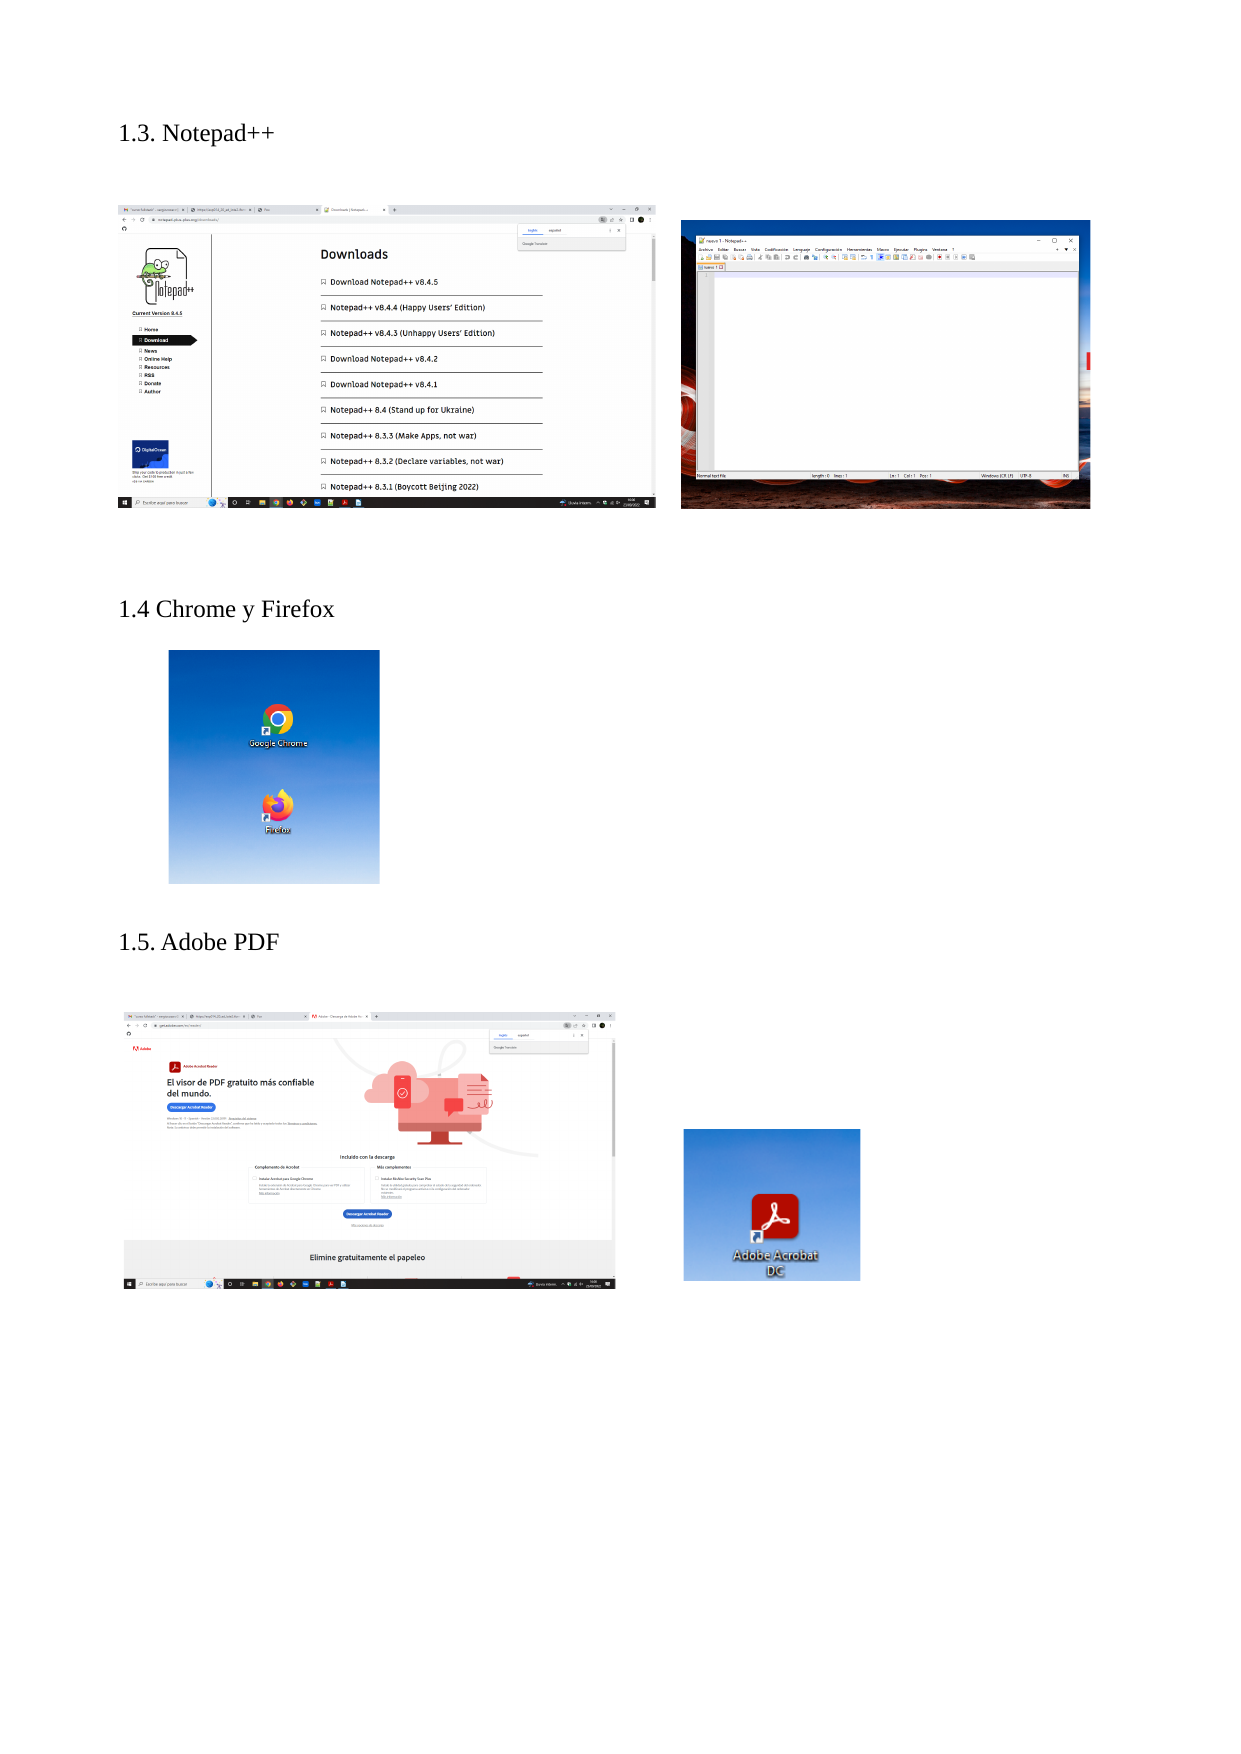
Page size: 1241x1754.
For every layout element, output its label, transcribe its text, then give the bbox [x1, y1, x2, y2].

picture [681, 220, 1082, 509]
text 1.3. Notepad++ [118, 118, 1122, 147]
picture [728, 1129, 802, 1244]
text 1.5. Adobe PDF [118, 927, 1122, 956]
picture [123, 1012, 616, 1289]
text 1.4 Chrome y Firefox [118, 594, 1122, 623]
picture [214, 650, 313, 835]
picture [118, 205, 656, 508]
